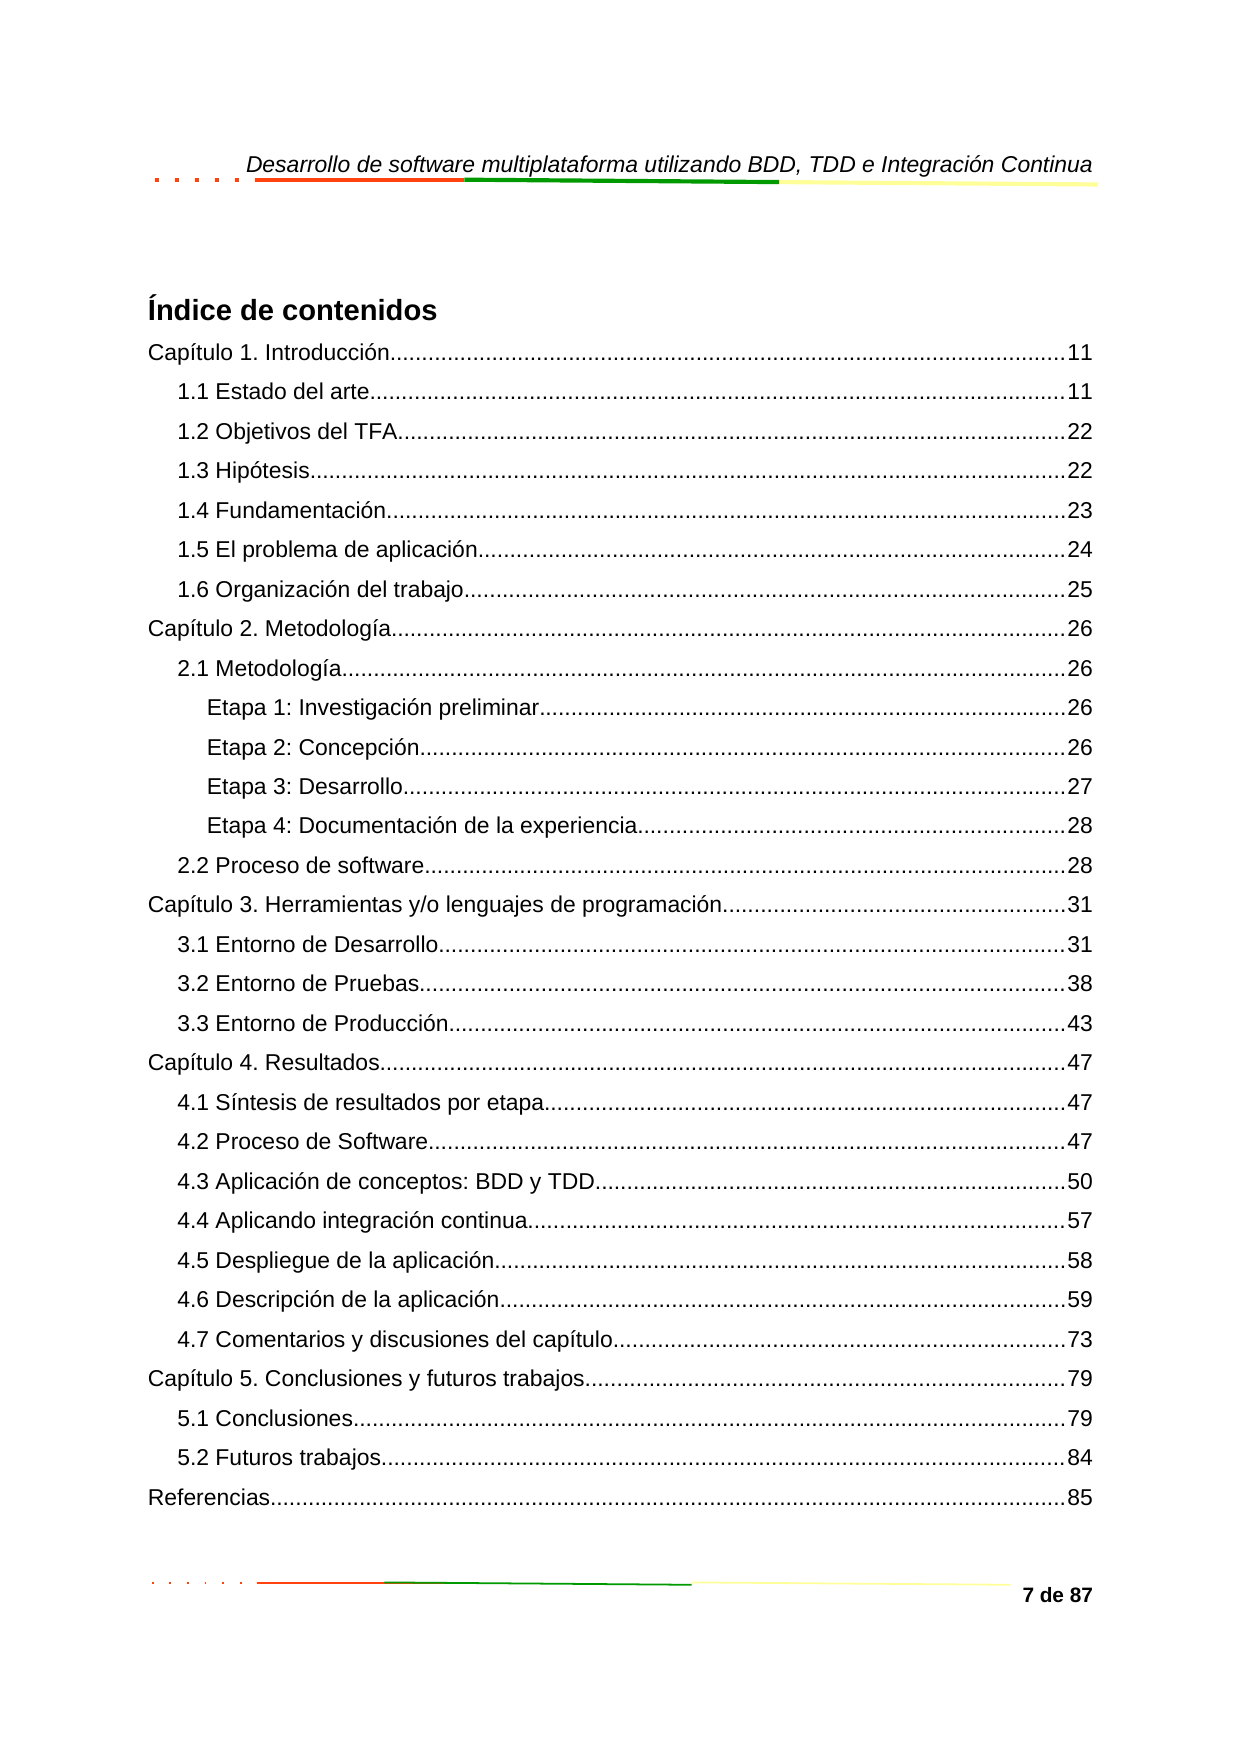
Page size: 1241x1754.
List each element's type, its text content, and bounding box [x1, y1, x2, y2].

text 4.5 Despliegue de la aplicación. 58 [177, 1247, 1093, 1273]
text 4.4 Aplicando integración continua. 57 [177, 1207, 1093, 1233]
text Capítulo 1. Introducción. 11 [148, 339, 1093, 365]
text 4.7 Comentarios y discusiones del capítulo. 73 [177, 1326, 1093, 1352]
text 2.2 Proceso de software. 28 [177, 852, 1093, 878]
text 3.3 Entorno de Producción 43 [177, 1010, 1093, 1036]
text Etapa 3: Desarrollo. 27 [207, 773, 1093, 799]
text Referencias 85 [148, 1483, 1093, 1510]
text 1.3 Hipótesis. 22 [177, 457, 1093, 483]
text 5.1 Conclusiones. 79 [177, 1404, 1093, 1431]
text 4.2 Proceso de Software. 47 [177, 1128, 1093, 1154]
text Capítulo 3. Herramientas y/o lenguajes de programación. 31 [148, 891, 1093, 918]
subtitle Índice de contenidos [148, 293, 1093, 326]
text Etapa 2: Concepción. 26 [207, 733, 1093, 760]
text 3.2 Entorno de Pruebas 38 [177, 970, 1093, 997]
text 5.2 Futuros trabajos. 84 [177, 1444, 1093, 1470]
text Capítulo 2. Metodología. 26 [148, 615, 1093, 641]
text 2.1 Metodología. 26 [177, 654, 1093, 681]
text Capítulo 4. Resultados. 47 [148, 1049, 1093, 1076]
text Etapa 4: Documentación de la experiencia. 28 [207, 812, 1093, 839]
text 4.6 Descripción de la aplicación. 59 [177, 1286, 1093, 1312]
text 1.5 El problema de aplicación. 24 [177, 536, 1093, 562]
text 1.6 Organización del trabajo. 25 [177, 576, 1093, 602]
text Capítulo 5. Conclusiones y futuros trabajos. 79 [148, 1365, 1093, 1391]
text 1.2 Objetivos del TFA. 22 [177, 418, 1093, 444]
text 1.4 Fundamentación. 23 [177, 497, 1093, 523]
text 3.1 Entorno de Desarrollo. 31 [177, 931, 1093, 957]
text 1.1 Estado del arte. 11 [177, 378, 1093, 404]
text Etapa 1: Investigación preliminar. 26 [207, 694, 1093, 720]
text 4.3 Aplicación de conceptos: BDD y TDD. 50 [177, 1168, 1093, 1194]
text 4.1 Síntesis de resultados por etapa. 47 [177, 1089, 1093, 1115]
